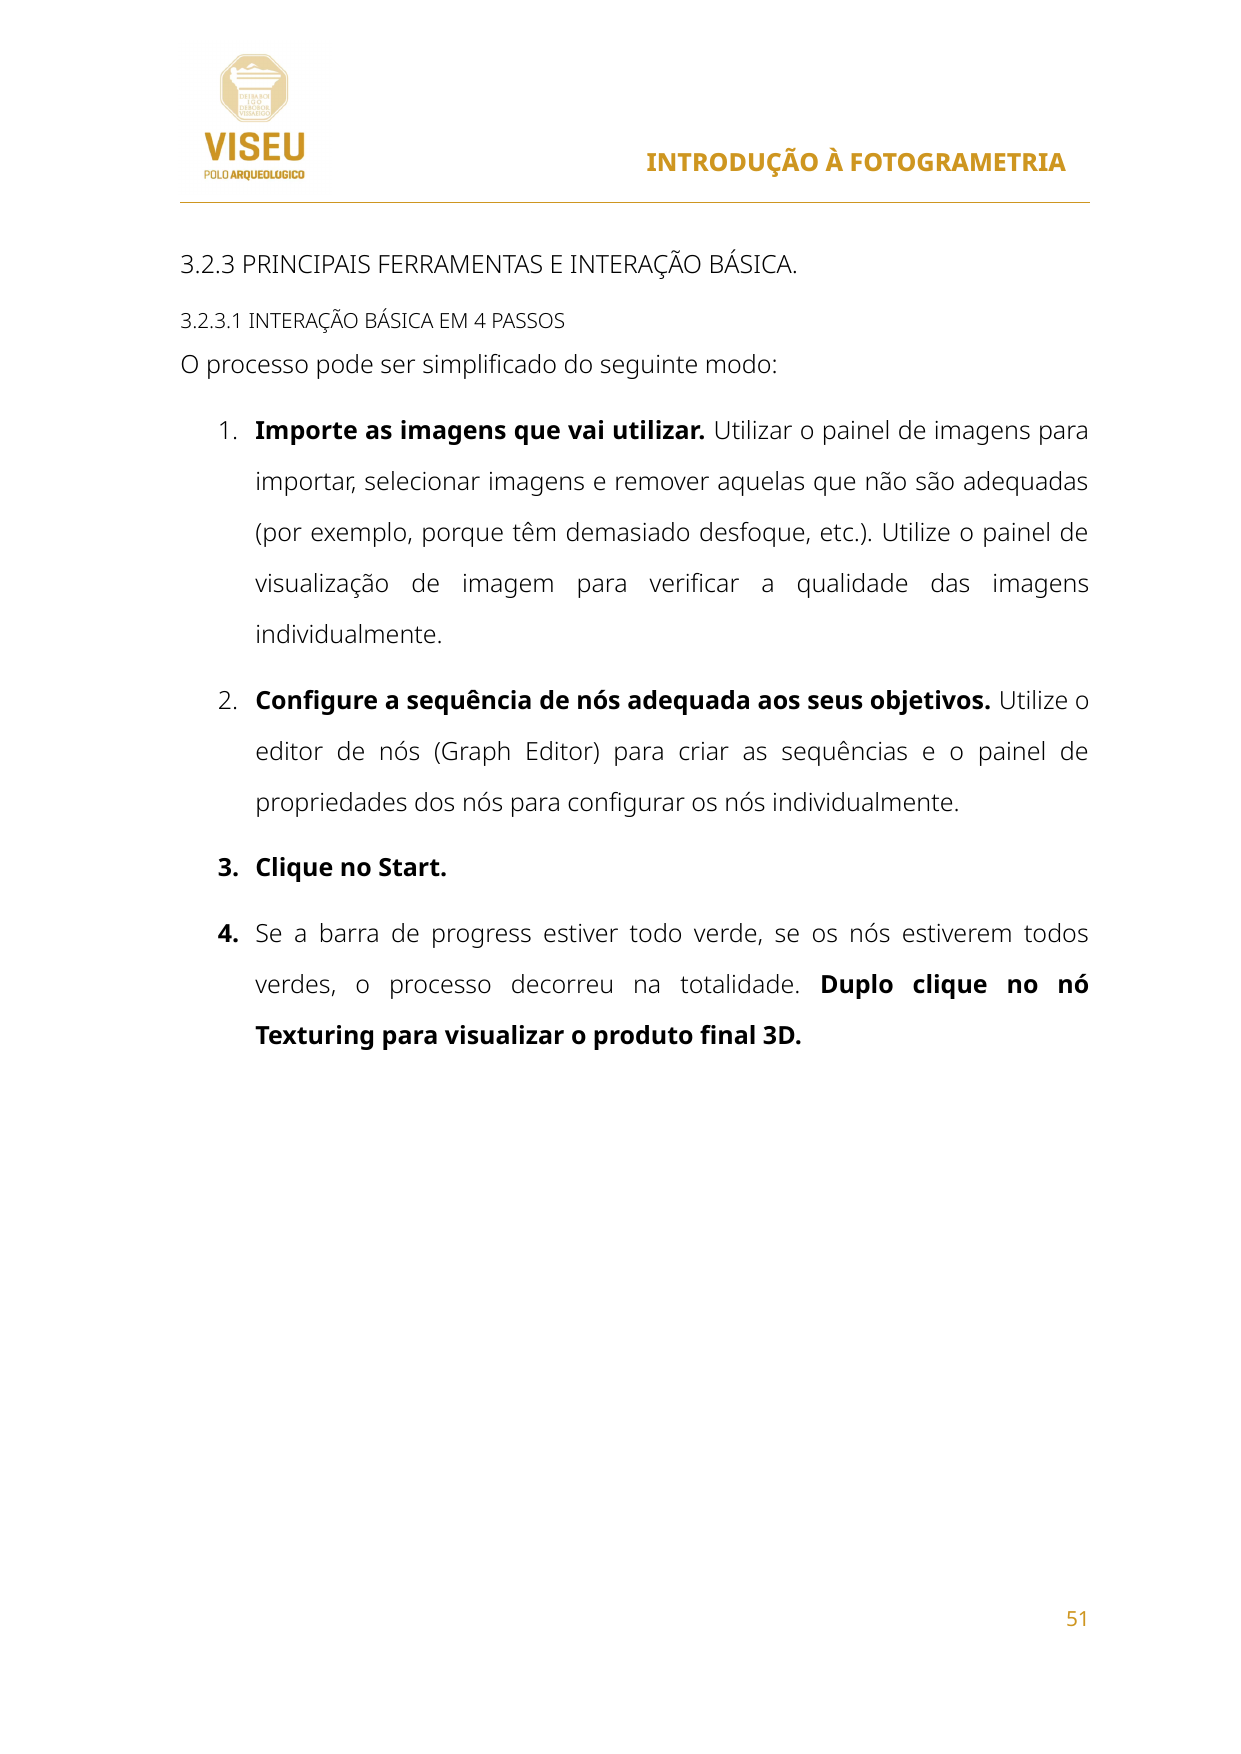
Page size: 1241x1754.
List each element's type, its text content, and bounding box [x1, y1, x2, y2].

list Se a barra de progress estiver todo verde, se os nós estiverem todos verdes, o processo decorreu na totalidade. Duplo clique no nó Texturing para visualizar o produto final 3D. [218, 916, 1090, 1052]
subtitle 3.2.3 Principais ferramentas e interação básica. [180, 247, 1090, 281]
list Clique no Start. [218, 850, 1090, 884]
list Configure a sequência de nós adequada aos seus objetivos. Utilize o editor de nós (Graph Editor) para criar as sequências e o painel de propriedades dos nós para configurar os nós individualmente. [218, 682, 1090, 818]
subtitle 3.2.3.1 Interação Básica em 4 passos [180, 306, 1090, 334]
list Importe as imagens que vai utilizar. Utilizar o painel de imagens para importar, selecionar imagens e remover aquelas que não são adequadas (por exemplo, porque têm demasiado desfoque, etc.). Utilize o painel de visualização de imagem para verificar a qualidade das imagens individualmente. [218, 413, 1090, 651]
text O processo pode ser simplificado do seguinte modo: [180, 347, 1090, 381]
